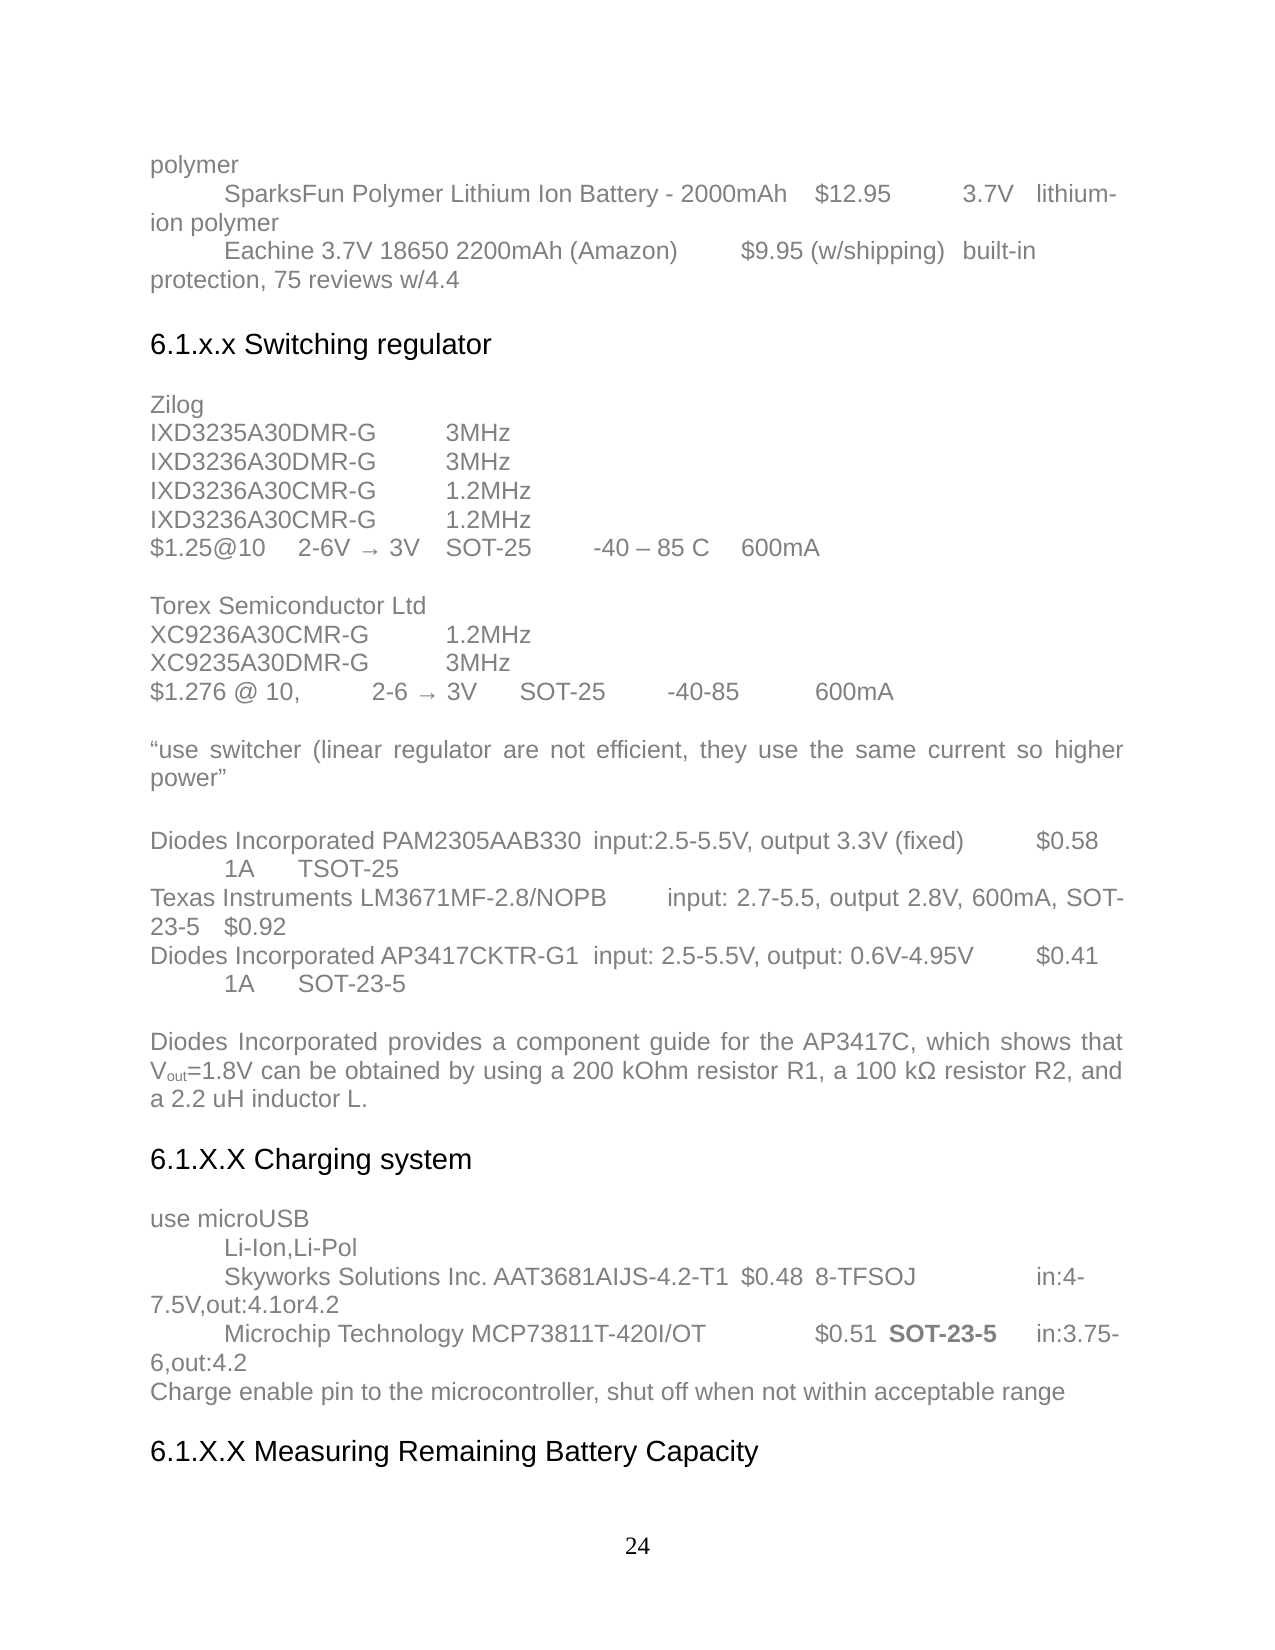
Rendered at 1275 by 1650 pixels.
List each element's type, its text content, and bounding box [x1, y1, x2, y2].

text Texas Instruments LM3671MF-2.8/NOPB input: 2.7-5.5, output 2.8V, 600mA, SOT-23-5 $0.92 [150, 883, 1125, 941]
text 6.1.x.x Switching regulator [150, 327, 1125, 361]
text XC9236A30CMR-G 1.2MHz [150, 619, 1125, 648]
text XC9235A30DMR-G 3MHz [150, 648, 1125, 677]
text Microchip Technology MCP73811T-420I/OT $0.51 SOT-23-5 in:3.75-6,out:4.2 [150, 1319, 1125, 1377]
text Diodes Incorporated AP3417CKTR-G1 input: 2.5-5.5V, output: 0.6V-4.95V $0.41 1A SOT-23-5 [150, 941, 1125, 998]
text $1.25@10 2-6V → 3V SOT-25 -40 – 85 C 600mA [150, 533, 1125, 562]
text 6.1.X.X Measuring Remaining Battery Capacity [150, 1434, 1125, 1468]
text Diodes Incorporated PAM2305AAB330 input:2.5-5.5V, output 3.3V (fixed) $0.58 1A TSOT-25 [150, 826, 1125, 883]
text IXD3236A30DMR-G 3MHz [150, 447, 1125, 476]
text 6.1.X.X Charging system [150, 1142, 1125, 1175]
text SparksFun Polymer Lithium Ion Battery - 2000mAh $12.95 3.7V lithium-ion polymer [150, 179, 1125, 236]
text IXD3235A30DMR-G 3MHz [150, 418, 1125, 447]
text IXD3236A30CMR-G 1.2MHz [150, 504, 1125, 533]
text IXD3236A30CMR-G 1.2MHz [150, 476, 1125, 504]
text Skyworks Solutions Inc. AAT3681AIJS-4.2-T1 $0.48 8-TFSOJ in:4-7.5V,out:4.1or4.2 [150, 1262, 1125, 1319]
text $1.276 @ 10, 2-6 → 3V SOT-25 -40-85 600mA [150, 677, 1125, 706]
text polymer [150, 150, 1125, 179]
text “use switcher (linear regulator are not efficient, they use the same current so higher power” [150, 734, 1125, 792]
text Diodes Incorporated provides a component guide for the AP3417C, which shows that Vout=1.8V can be obtained by using a 200 kOhm resistor R1, a 100 kΩ resistor R2, and a 2.2 uH inductor L. [150, 1027, 1125, 1113]
text Charge enable pin to the microcontroller, shut off when not within acceptable range [150, 1377, 1125, 1405]
text use microUSB [150, 1204, 1125, 1233]
text Eachine 3.7V 18650 2200mAh (Amazon) $9.95 (w/shipping) built-in protection, 75 reviews w/4.4 [150, 236, 1125, 294]
text Zilog [150, 389, 1125, 418]
text Li-Ion,Li-Pol [150, 1233, 1125, 1262]
text Torex Semiconductor Ltd [150, 591, 1125, 619]
